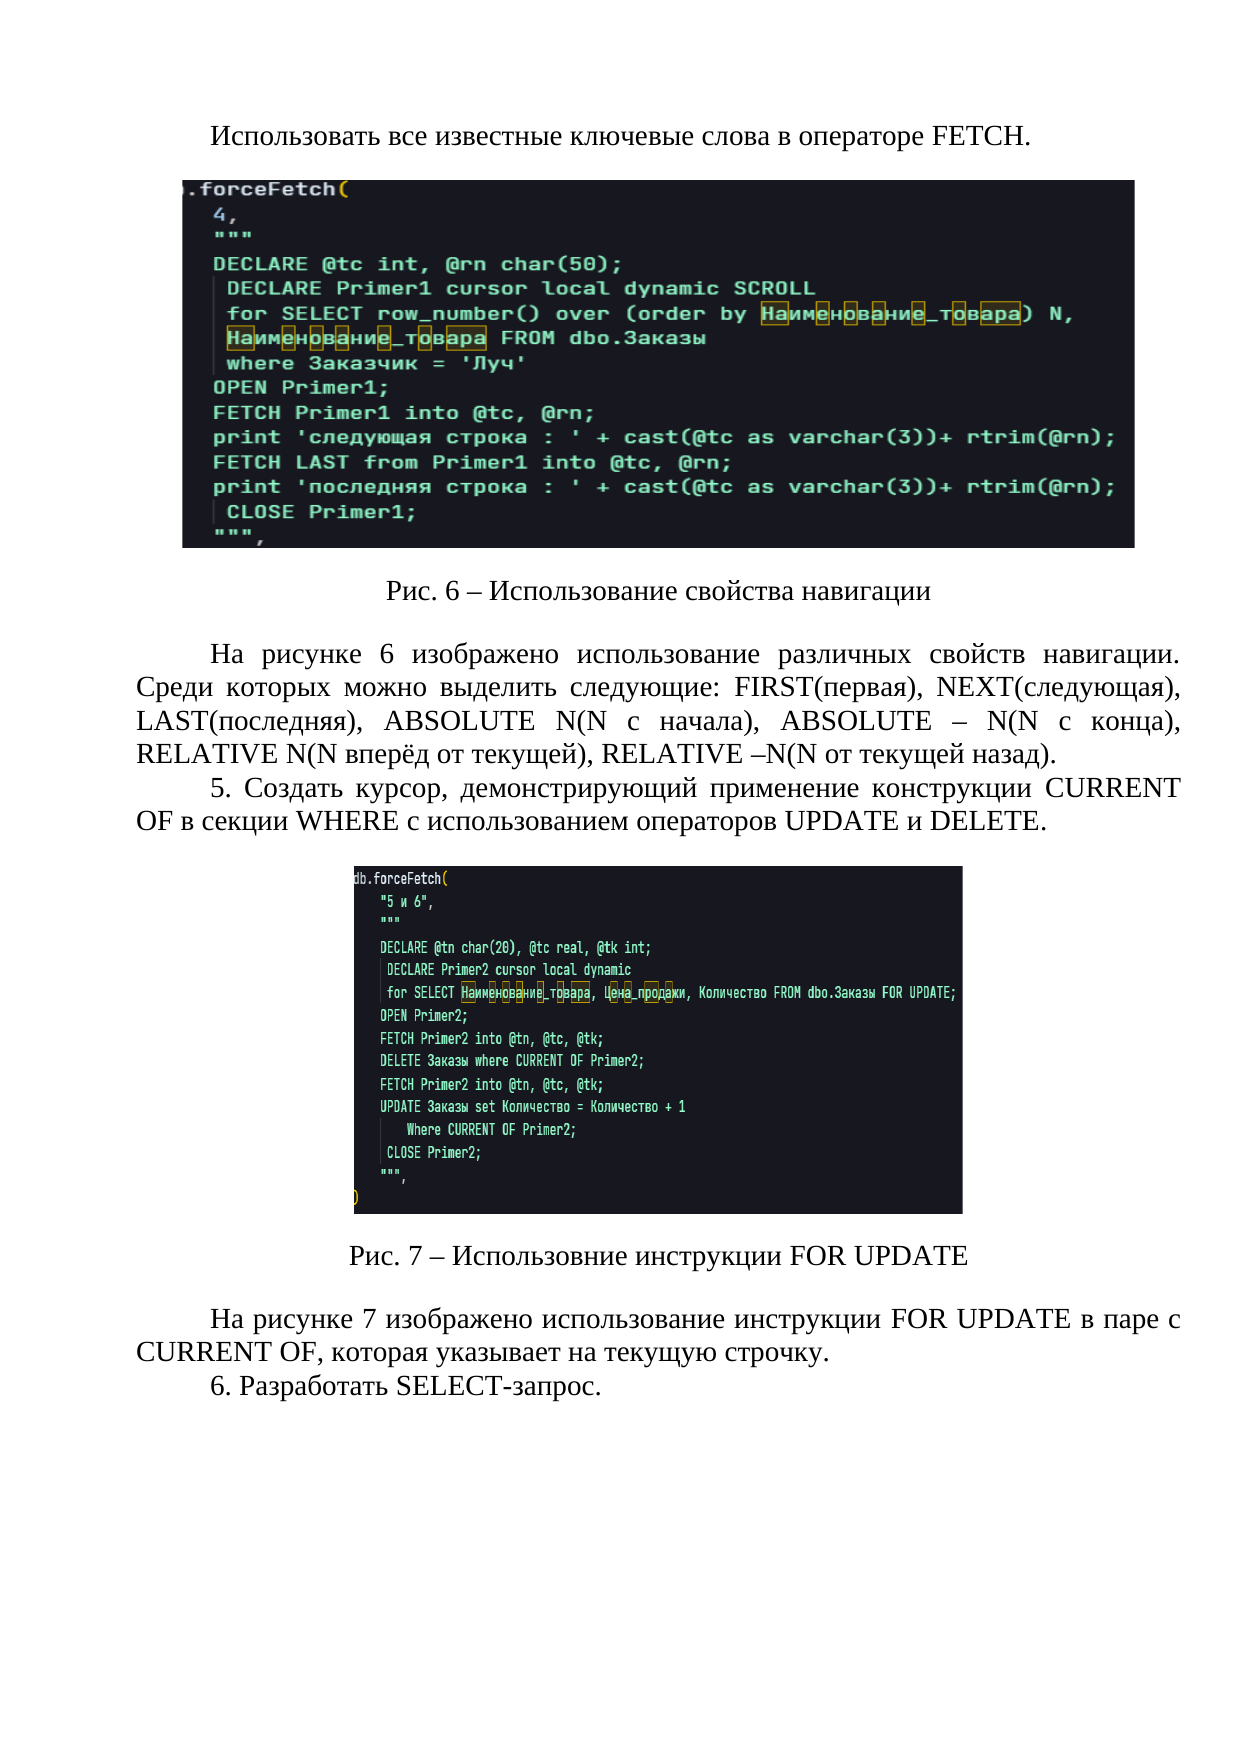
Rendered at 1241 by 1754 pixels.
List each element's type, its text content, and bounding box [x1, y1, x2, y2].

text На рисунке 7 изображено использование инструкции FOR UPDATE в паре с CURRENT OF, которая указывает на текущую строчку. [136, 1301, 1181, 1368]
picture [182, 180, 1135, 548]
picture [354, 866, 963, 1214]
text Рис. 7 – Использовние инструкции FOR UPDATE [136, 1238, 1181, 1272]
text Использовать все известные ключевые слова в операторе FETCH. [136, 118, 1181, 152]
text 5. Создать курсор, демонстрирующий применение конструкции CURRENT OF в секции WHERE с использованием операторов UPDATE и DELETE. [136, 770, 1181, 837]
text Рис. 6 – Использование свойства навигации [136, 573, 1181, 607]
text 6. Разработать SELECT-запрос. [136, 1368, 1181, 1402]
text На рисунке 6 изображено использование различных свойств навигации. Среди которых можно выделить следующие: FIRST(первая), NEXT(следующая), LAST(последняя), ABSOLUTE N(N с начала), ABSOLUTE – N(N с конца), RELATIVE N(N вперёд от текущей), RELATIVE –N(N от текущей назад). [136, 636, 1181, 770]
